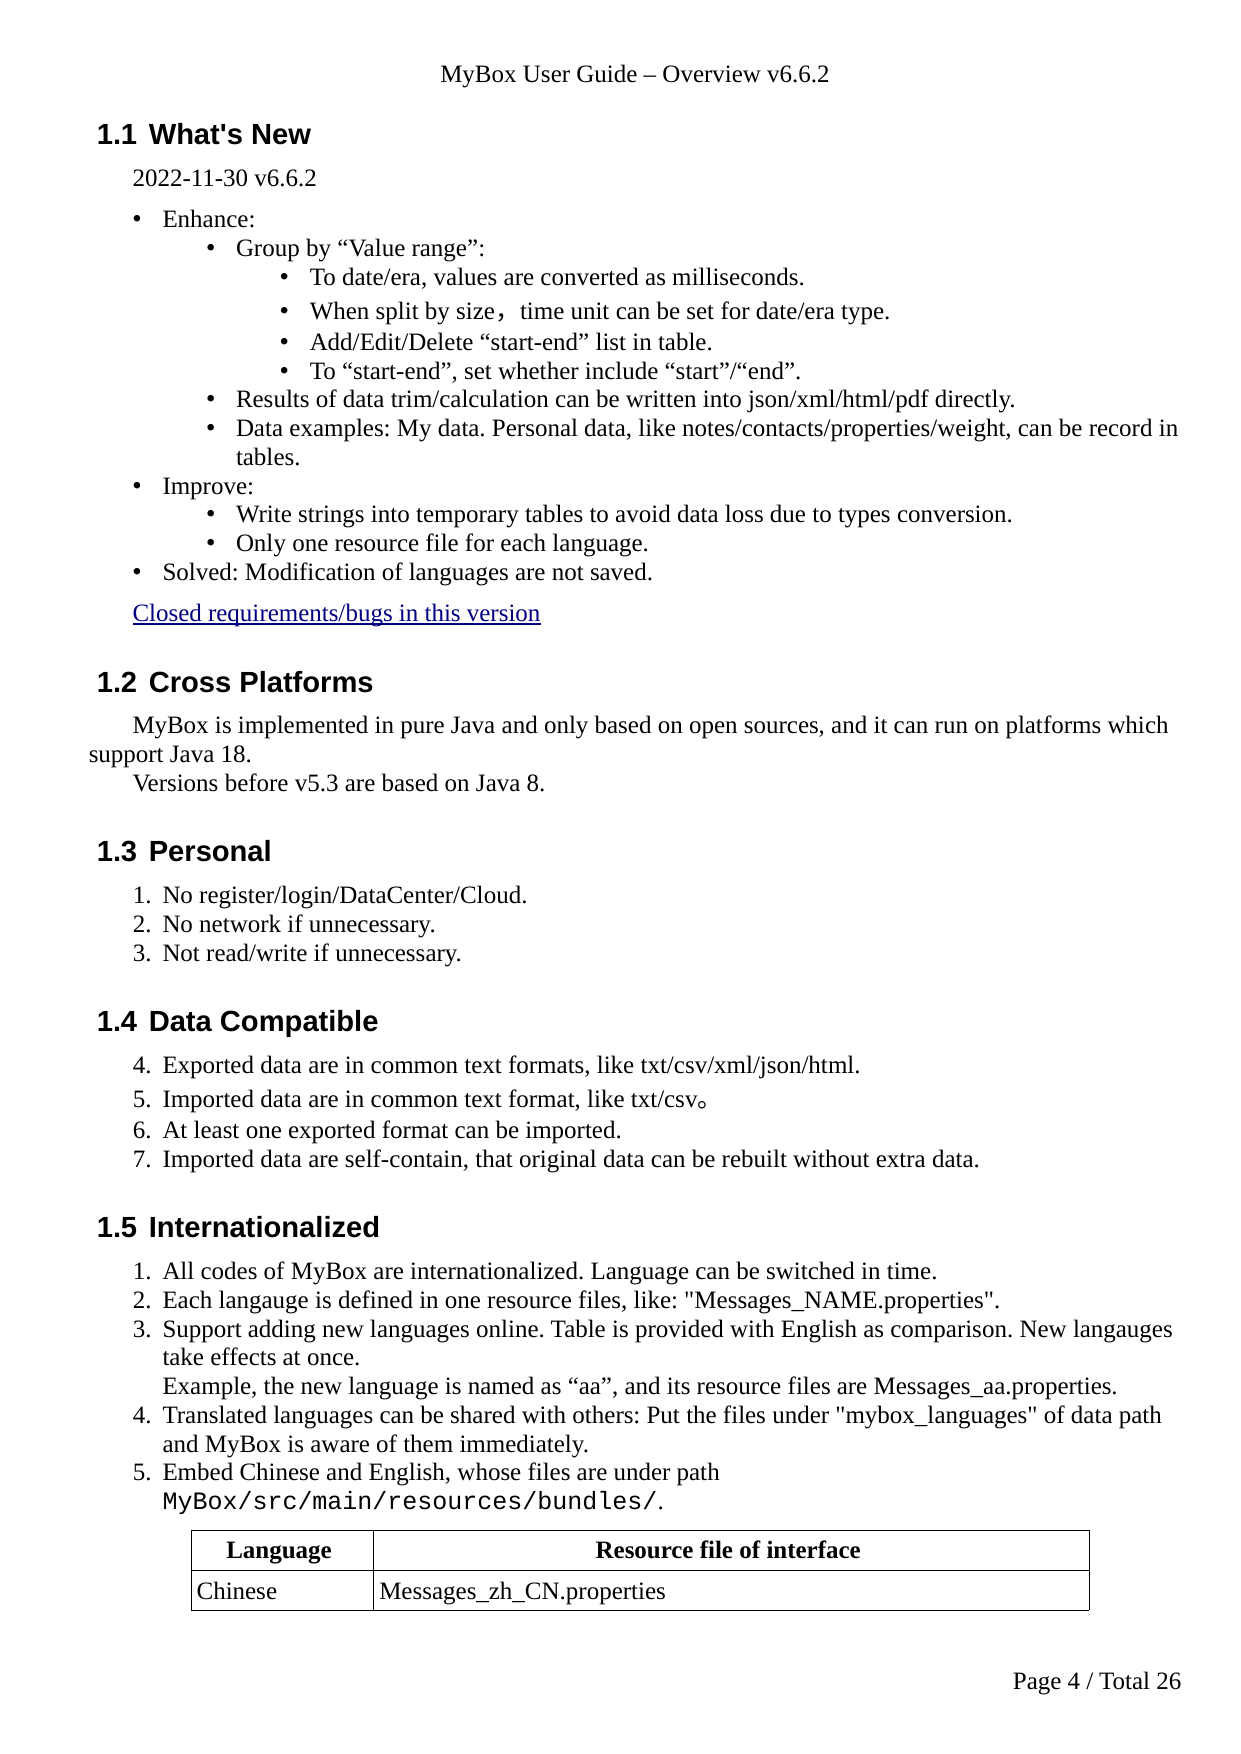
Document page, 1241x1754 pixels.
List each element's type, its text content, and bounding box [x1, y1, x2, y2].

list Only one resource file for each language. [206, 528, 1181, 557]
list Group by “Value range”: [206, 233, 1181, 262]
subtitle Internationalized [88, 1210, 1181, 1244]
list Add/Edit/Delete “start-end” list in table. [280, 327, 1181, 356]
list Enhance: [133, 204, 1181, 233]
table_cell Messages_zh_CN.properties [374, 1571, 1089, 1610]
list Data examples: My data. Personal data, like notes/contacts/properties/weight, can be record in tables. [206, 413, 1181, 471]
table_header Language [192, 1531, 373, 1570]
list Write strings into temporary tables to avoid data loss due to types conversion. [206, 499, 1181, 528]
list No network if unnecessary. [133, 909, 1181, 938]
list Not read/write if unnecessary. [133, 938, 1181, 967]
list Translated languages can be shared with others: Put the files under "mybox_languages" of data path and MyBox is aware of them immediately. [133, 1400, 1181, 1457]
list No register/login/DataCenter/Cloud. [133, 880, 1181, 909]
list Improve: [133, 471, 1181, 499]
list Solved: Modification of languages are not saved. [133, 557, 1181, 586]
subtitle What's New [88, 117, 1181, 151]
subtitle Cross Platforms [88, 664, 1181, 698]
text 2022-11-30 v6.6.2 [88, 163, 1181, 192]
list Imported data are self-contain, that original data can be rebuilt without extra data. [133, 1144, 1181, 1173]
subtitle Data Compatible [88, 1004, 1181, 1038]
text Closed requirements/bugs in this version [88, 598, 1181, 627]
list At least one exported format can be imported. [133, 1115, 1181, 1144]
list Results of data trim/calculation can be written into json/xml/html/pdf directly. [206, 384, 1181, 413]
list To date/era, values are converted as milliseconds. [280, 262, 1181, 291]
list Each langauge is defined in one resource files, like: "Messages_NAME.properties". [133, 1285, 1181, 1314]
text MyBox is implemented in pure Java and only based on open sources, and it can run on platforms which support Java 18. Versions before v5.3 are based on Java 8. [88, 711, 1181, 797]
list When split by size，time unit can be set for date/era type. [280, 291, 1181, 327]
list Exported data are in common text formats, like txt/csv/xml/json/html. [133, 1050, 1181, 1079]
list All codes of MyBox are internationalized. Language can be switched in time. [133, 1256, 1181, 1285]
list Imported data are in common text format, like txt/csv。 [133, 1079, 1181, 1115]
list Support adding new languages online. Table is provided with English as comparison. New langauges take effects at once. Example, the new language is named as “aa”, and its resource files are Messages_aa.properties. [133, 1314, 1181, 1400]
list To “start-end”, set whether include “start”/“end”. [280, 356, 1181, 384]
subtitle Personal [88, 834, 1181, 868]
table_header Resource file of interface [374, 1531, 1089, 1570]
table_cell Chinese [192, 1571, 373, 1610]
list Embed Chinese and English, whose files are under path MyBox/src/main/resources/bundles/. [133, 1457, 1181, 1517]
